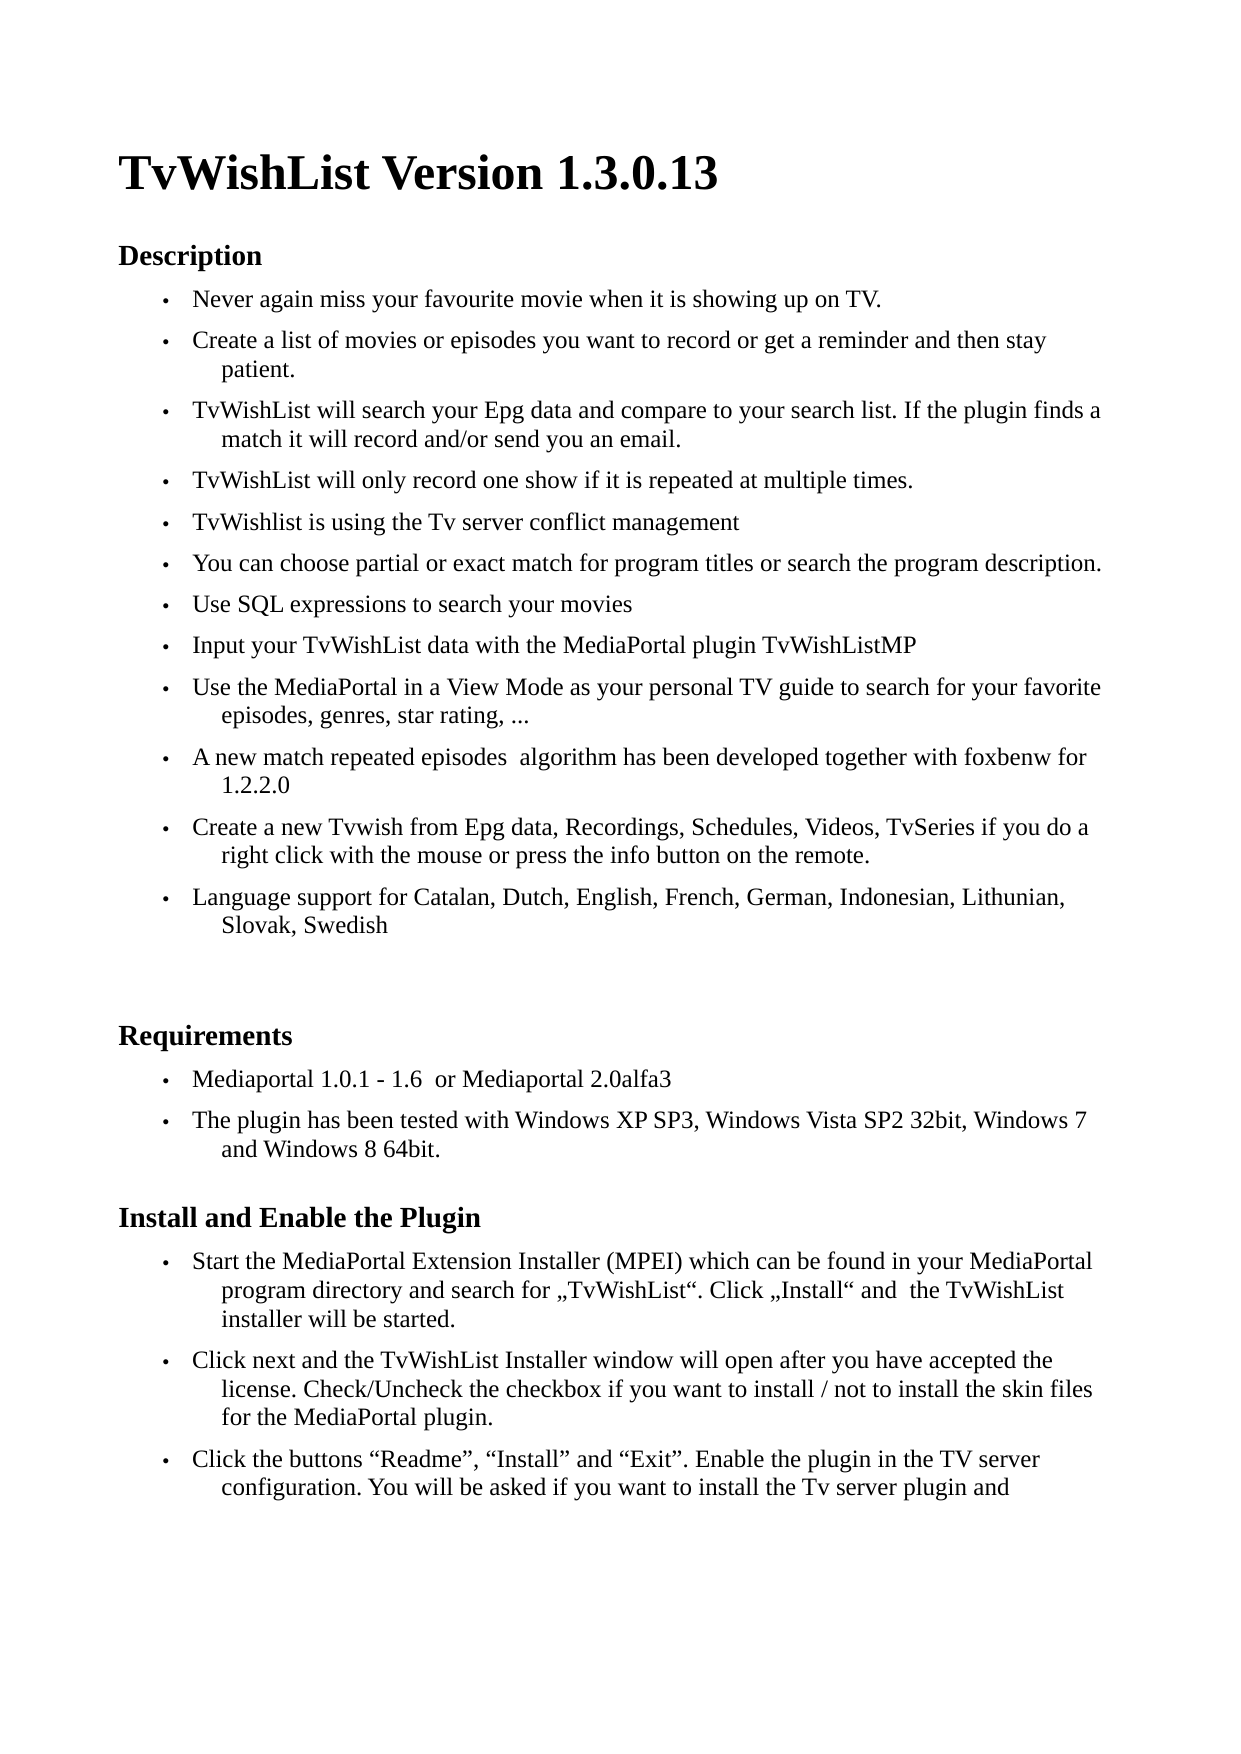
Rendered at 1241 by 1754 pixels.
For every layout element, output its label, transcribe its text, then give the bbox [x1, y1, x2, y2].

list Use the MediaPortal in a View Mode as your personal TV guide to search for your favorite episodes, genres, star rating, ... [162, 672, 1122, 729]
list Create a new Tvwish from Epg data, Recordings, Schedules, Videos, TvSeries if you do a right click with the mouse or press the info button on the remote. [162, 812, 1122, 869]
list Never again miss your favourite movie when it is showing up on TV. [162, 284, 1122, 313]
list The plugin has been tested with Windows XP SP3, Windows Vista SP2 32bit, Windows 7 and Windows 8 64bit. [162, 1105, 1122, 1163]
list Create a list of movies or episodes you want to record or get a reminder and then stay patient. [162, 325, 1122, 383]
list Start the MediaPortal Extension Installer (MPEI) which can be found in your MediaPortal program directory and search for „TvWishList“. Click „Install“ and the TvWishList installer will be started. [162, 1246, 1122, 1332]
list TvWishlist is using the Tv server conflict management [162, 507, 1122, 535]
list A new match repeated episodes algorithm has been developed together with foxbenw for 1.2.2.0 [162, 742, 1122, 799]
text Requirements [118, 1018, 1122, 1051]
text Install and Enable the Plugin [118, 1200, 1122, 1234]
text Description [118, 238, 1122, 272]
list TvWishList will only record one show if it is repeated at multiple times. [162, 465, 1122, 494]
list Click the buttons “Readme”, “Install” and “Exit”. Enable the plugin in the TV server configuration. You will be asked if you want to install the Tv server plugin and [162, 1444, 1122, 1501]
list Mediaportal 1.0.1 - 1.6 or Mediaportal 2.0alfa3 [162, 1064, 1122, 1093]
list Language support for Catalan, Dutch, English, French, German, Indonesian, Lithunian, Slovak, Swedish [162, 882, 1122, 939]
list You can choose partial or exact match for program titles or search the program description. [162, 548, 1122, 577]
list Input your TvWishList data with the MediaPortal plugin TvWishListMP [162, 630, 1122, 659]
list Use SQL expressions to search your movies [162, 589, 1122, 618]
list Click next and the TvWishList Installer window will open after you have accepted the license. Check/Uncheck the checkbox if you want to install / not to install the skin files for the MediaPortal plugin. [162, 1345, 1122, 1431]
text TvWishList Version 1.3.0.13 [118, 143, 1122, 201]
list TvWishList will search your Epg data and compare to your search list. If the plugin finds a match it will record and/or send you an email. [162, 395, 1122, 453]
